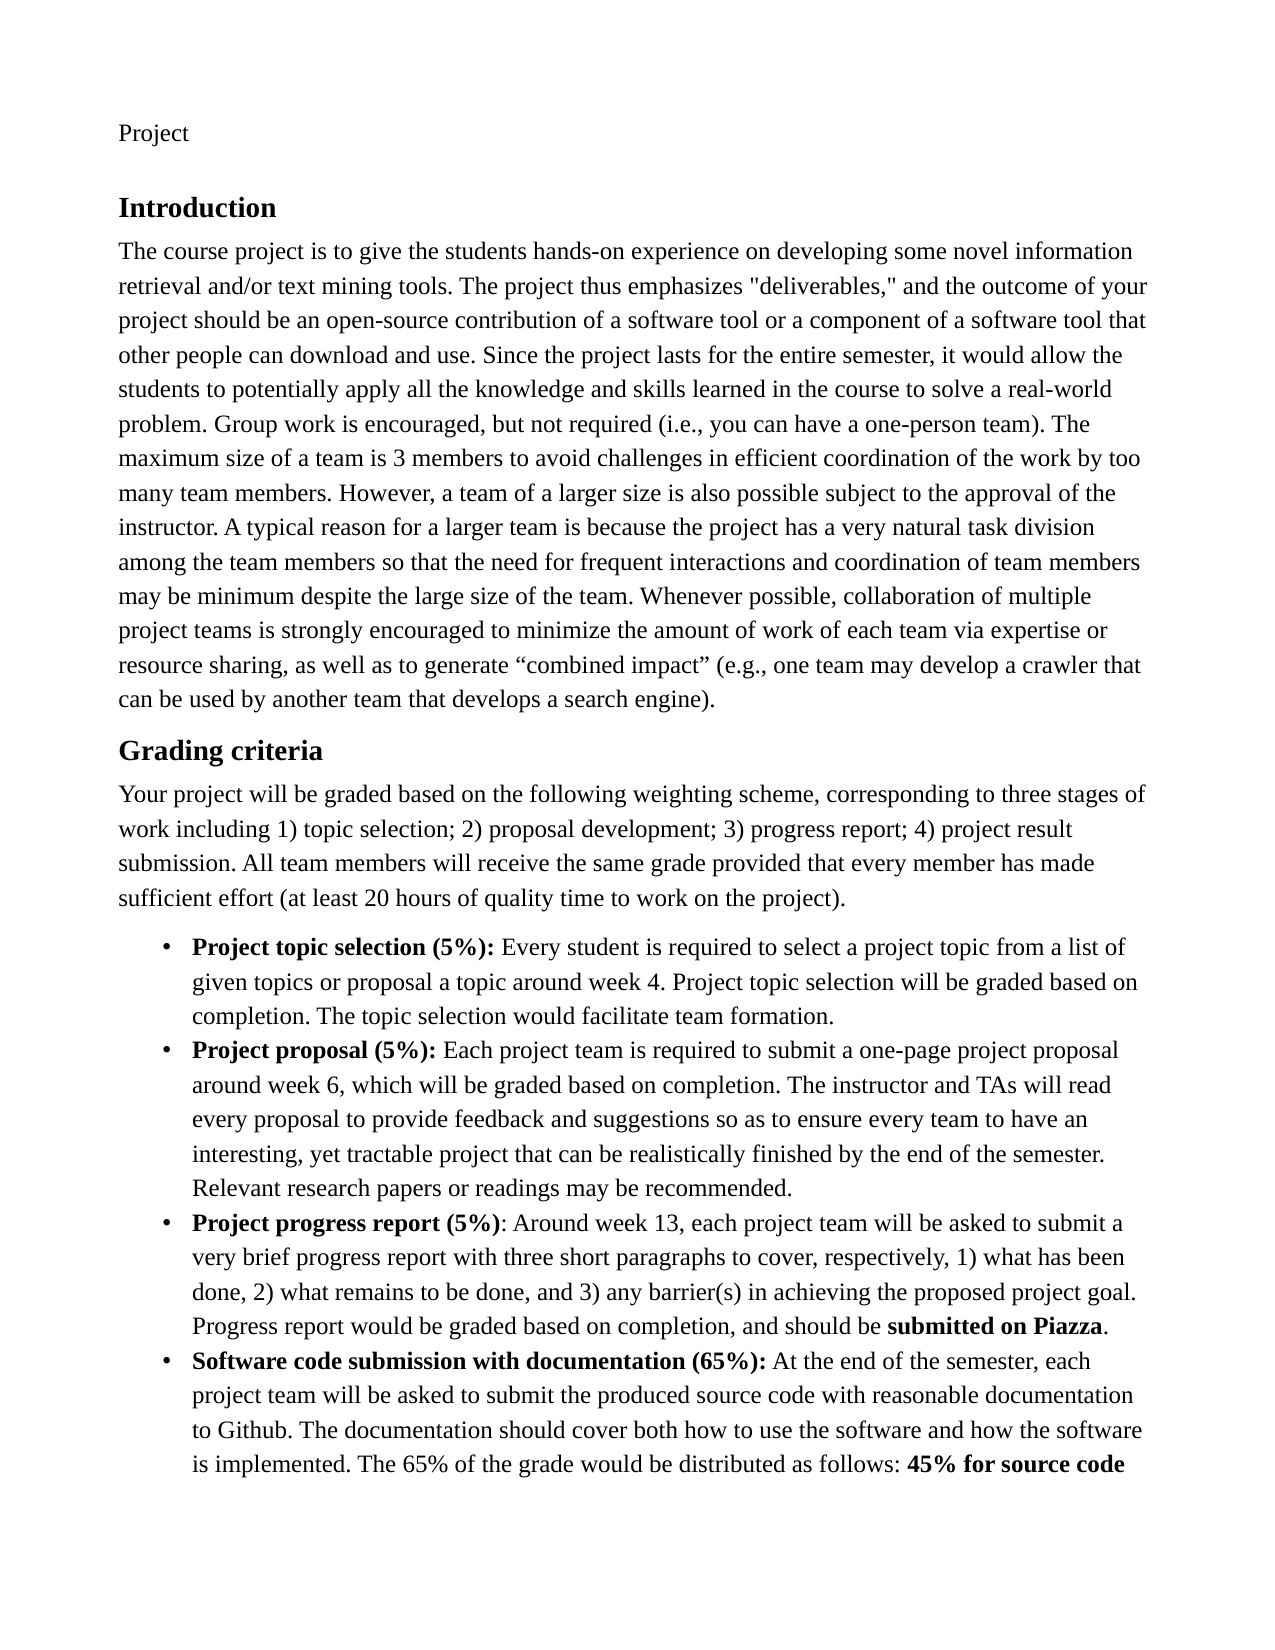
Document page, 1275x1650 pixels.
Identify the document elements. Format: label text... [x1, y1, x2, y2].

list Project proposal (5%): Each project team is required to submit a one-page project proposal around week 6, which will be graded based on completion. The instructor and TAs will read every proposal to provide feedback and suggestions so as to ensure every team to have an interesting, yet tractable project that can be realistically finished by the end of the semester. Relevant research papers or readings may be recommended. [162, 1036, 1157, 1202]
text Project [118, 118, 1157, 147]
list Project progress report (5%): Around week 13, each project team will be asked to submit a very brief progress report with three short paragraphs to cover, respectively, 1) what has been done, 2) what remains to be done, and 3) any barrier(s) in achieving the proposed project goal. Progress report would be graded based on completion, and should be submitted on Piazza. [162, 1208, 1157, 1340]
subtitle Grading criteria [118, 733, 1157, 767]
list Software code submission with documentation (65%): At the end of the semester, each project team will be asked to submit the produced source code with reasonable documentation to Github. The documentation should cover both how to use the software and how the software is implemented. The 65% of the grade would be distributed as follows: 45% for source code [162, 1346, 1157, 1478]
list Project topic selection (5%): Every student is required to select a project topic from a list of given topics or proposal a topic around week 4. Project topic selection will be graded based on completion. The topic selection would facilitate team formation. [162, 932, 1157, 1030]
subtitle Introduction [118, 190, 1157, 224]
text The course project is to give the students hands-on experience on developing some novel information retrieval and/or text mining tools. The project thus emphasizes "deliverables," and the outcome of your project should be an open-source contribution of a software tool or a component of a software tool that other people can download and use. Since the project lasts for the entire semester, it would allow the students to potentially apply all the knowledge and skills learned in the course to solve a real-world problem. Group work is encouraged, but not required (i.e., you can have a one-person team). The maximum size of a team is 3 members to avoid challenges in efficient coordination of the work by too many team members. However, a team of a larger size is also possible subject to the approval of the instructor. A typical reason for a larger team is because the project has a very natural task division among the team members so that the need for frequent interactions and coordination of team members may be minimum despite the large size of the team. Whenever possible, collaboration of multiple project teams is strongly encouraged to minimize the amount of work of each team via expertise or resource sharing, as well as to generate “combined impact” (e.g., one team may develop a crawler that can be used by another team that develops a search engine). [118, 236, 1157, 713]
text Your project will be graded based on the following weighting scheme, corresponding to three stages of work including 1) topic selection; 2) proposal development; 3) progress report; 4) project result submission. All team members will receive the same grade provided that every member has made sufficient effort (at least 20 hours of quality time to work on the project). [118, 779, 1157, 912]
